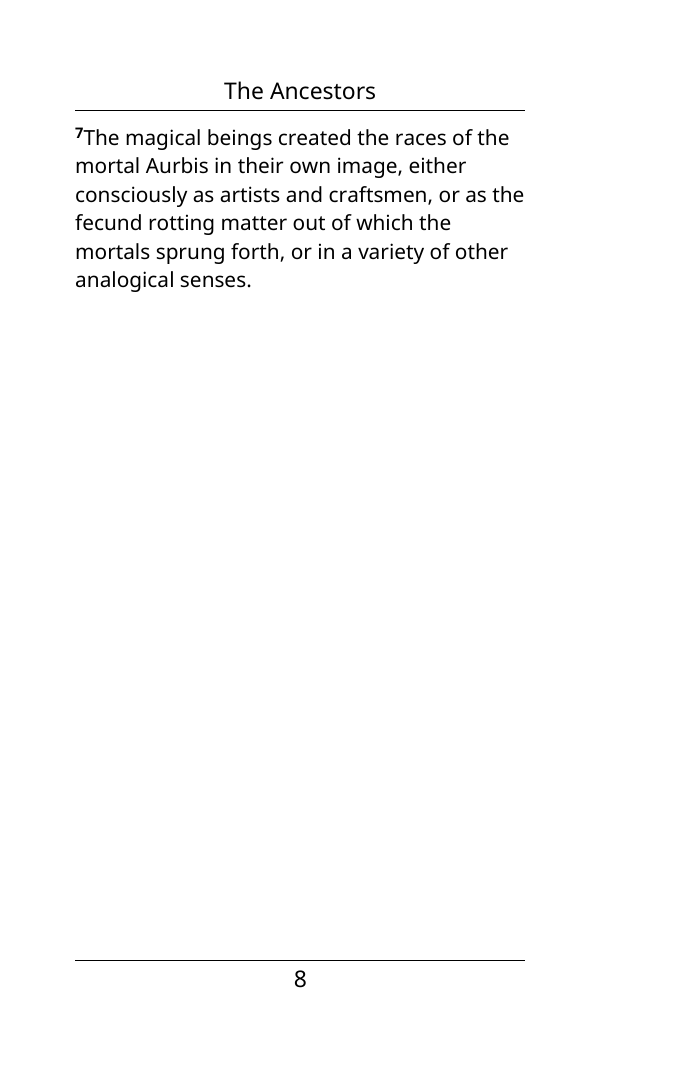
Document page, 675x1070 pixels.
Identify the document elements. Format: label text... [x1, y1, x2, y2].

text 7The magical beings created the races of the mortal Aurbis in their own image, either consciously as artists and craftsmen, or as the fecund rotting matter out of which the mortals sprung forth, or in a variety of other analogical senses. [75, 123, 525, 294]
